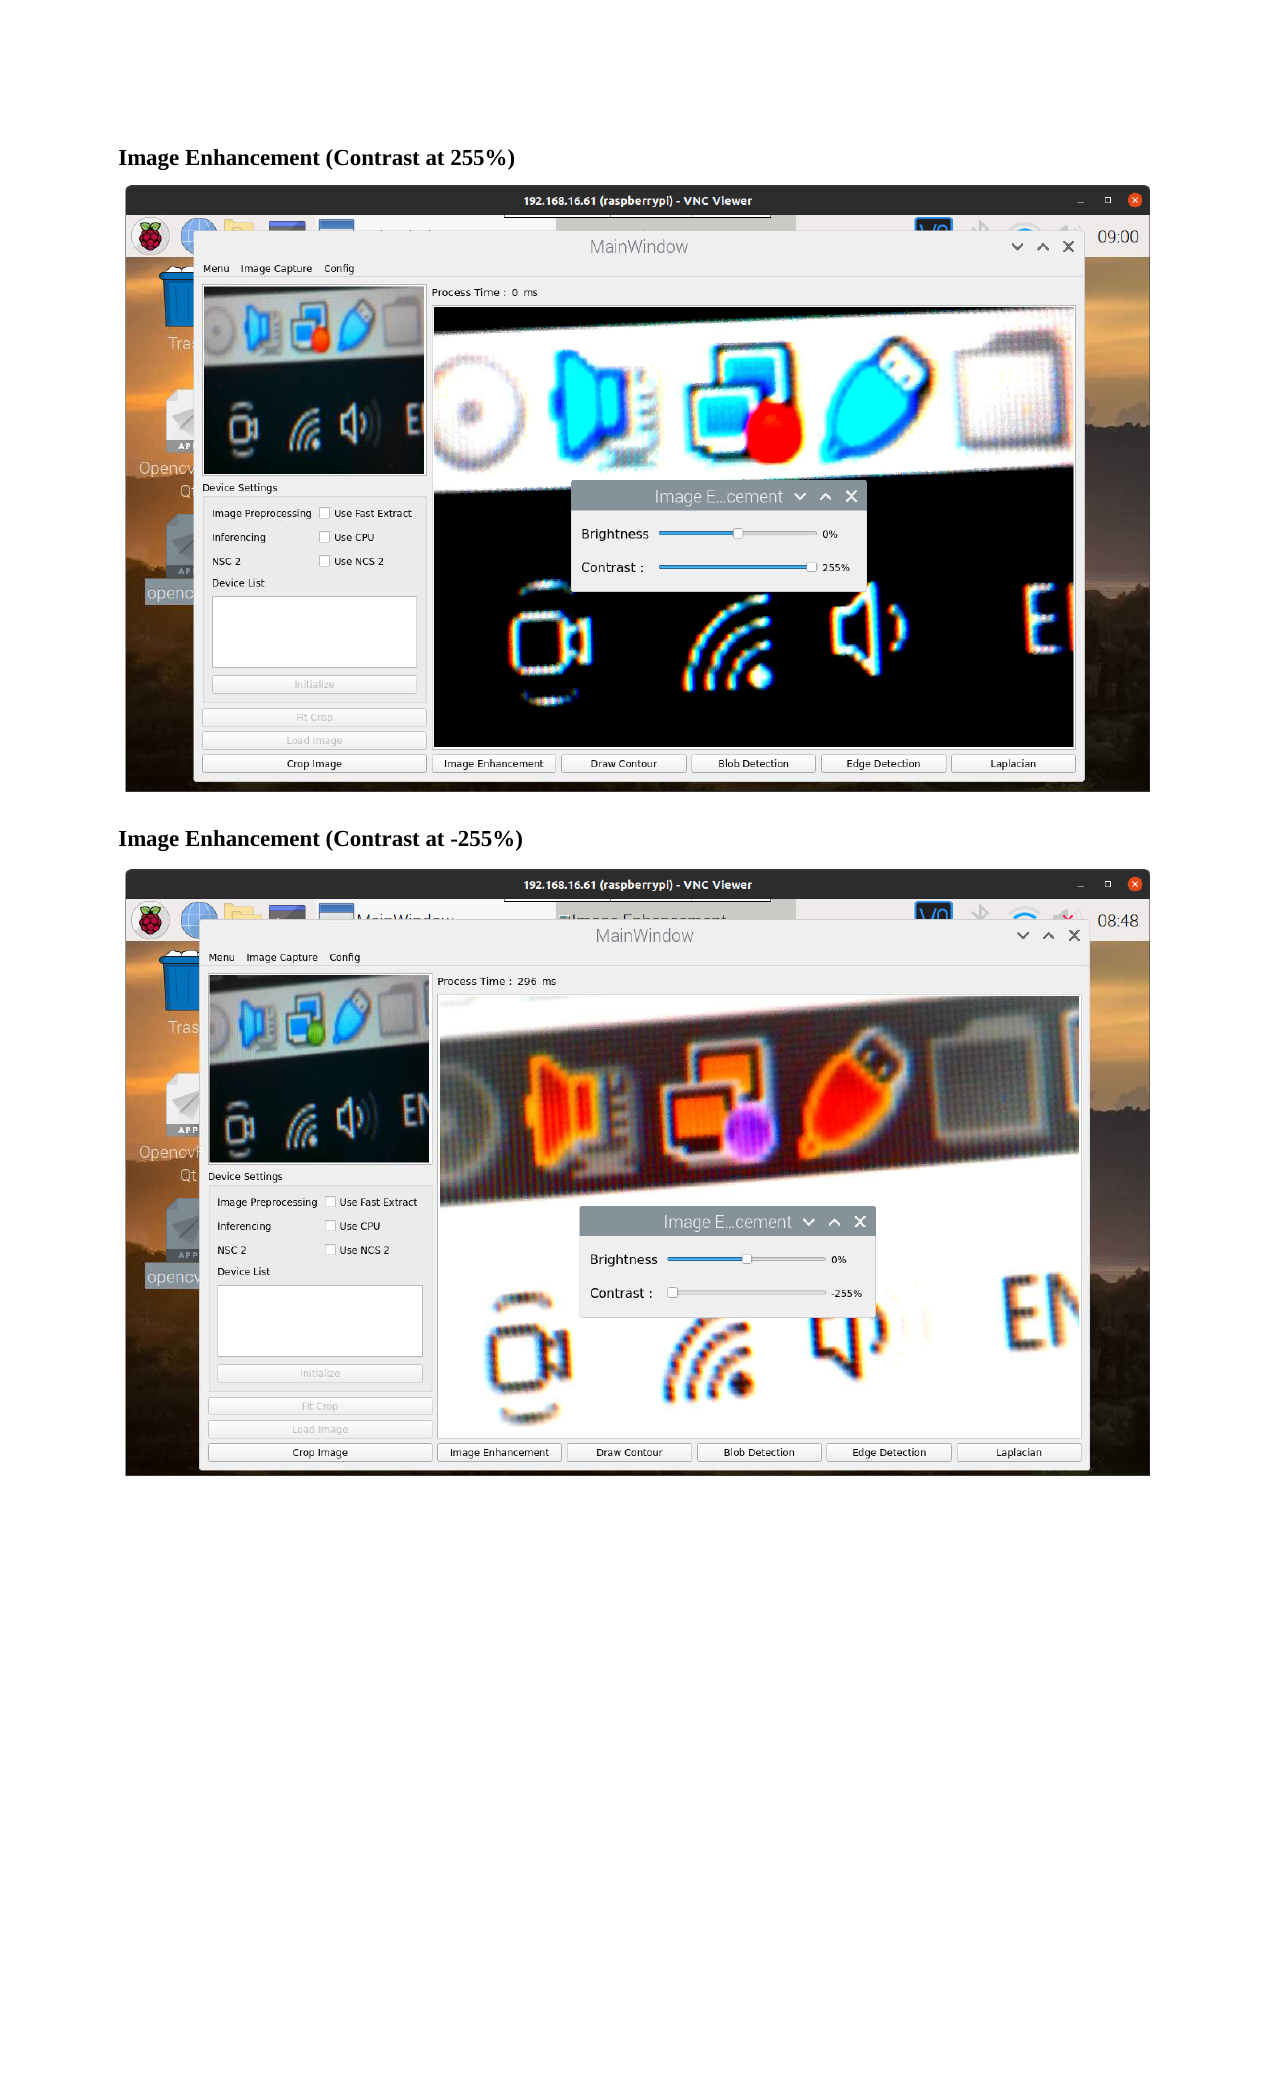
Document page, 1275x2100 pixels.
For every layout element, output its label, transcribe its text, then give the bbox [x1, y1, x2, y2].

text Image Enhancement (Contrast at -255%) [118, 825, 1157, 851]
picture [118, 863, 1157, 1483]
picture [118, 179, 1157, 799]
text Image Enhancement (Contrast at 255%) [118, 144, 1157, 171]
